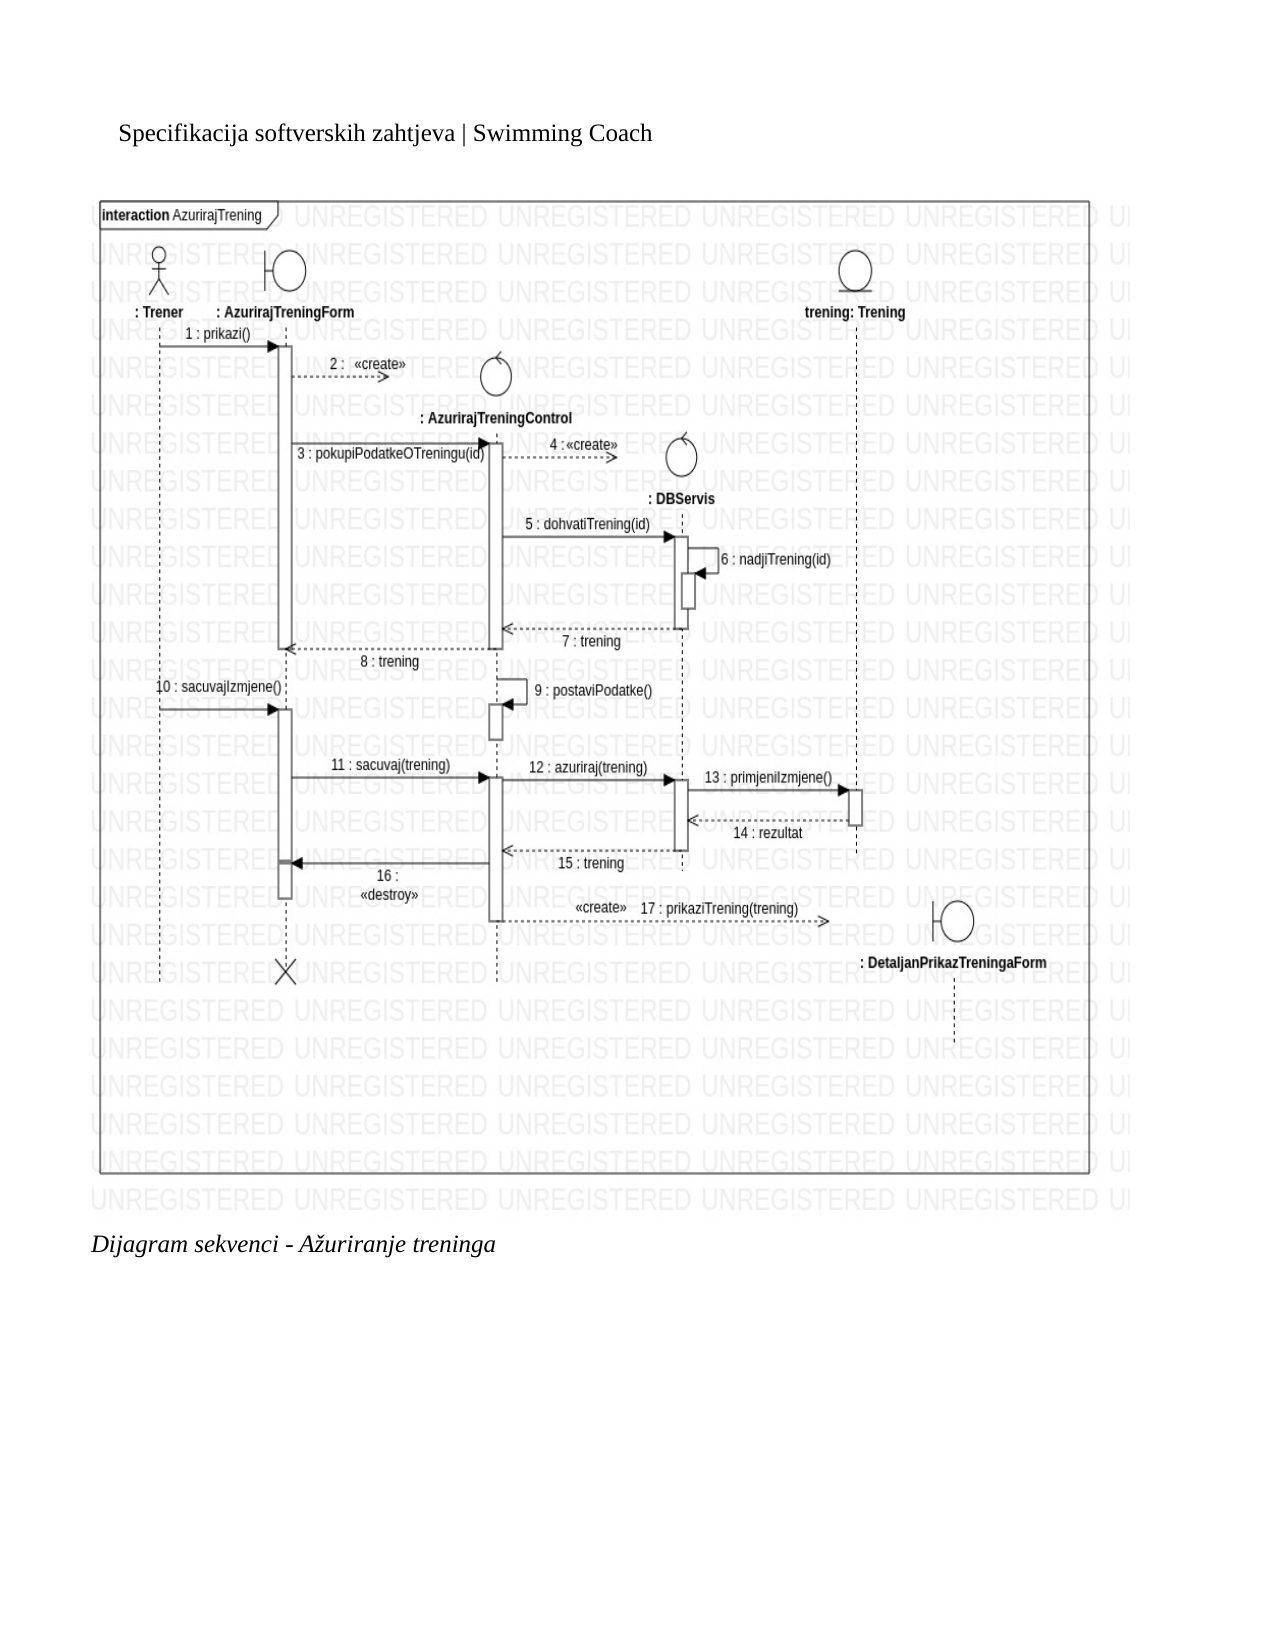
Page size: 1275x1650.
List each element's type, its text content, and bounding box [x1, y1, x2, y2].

picture [90, 189, 1130, 1224]
text Dijagram sekvenci - Ažuriranje treninga [91, 189, 1184, 1258]
